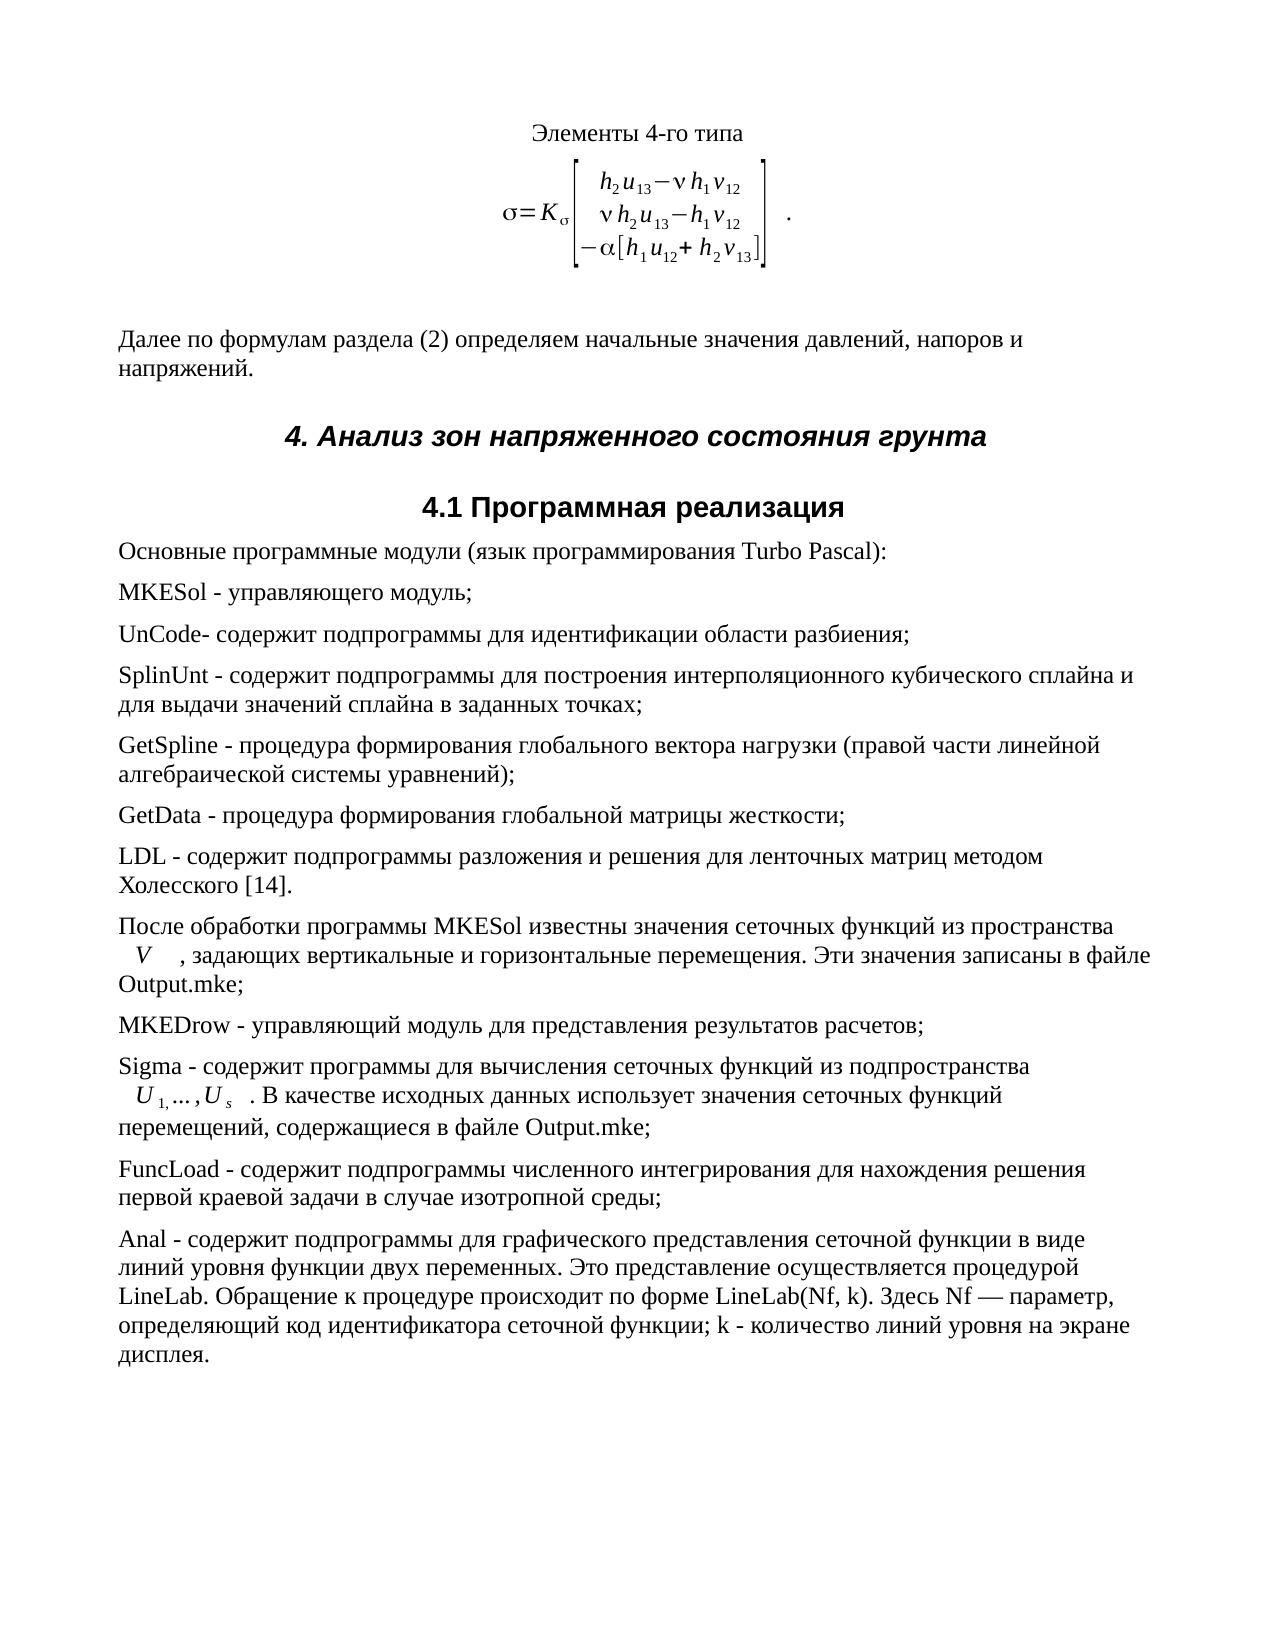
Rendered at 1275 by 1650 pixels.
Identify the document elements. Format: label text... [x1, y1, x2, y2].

text Sigma - содержит программы для вычисления сеточных функций из подпространства. В качестве исходных данных используeт значения сеточных функций перемещений, содержащиеся в файле Output.mke; [118, 1051, 1157, 1141]
text Элементы 4-го типа [118, 118, 1157, 147]
text . [118, 159, 1157, 270]
text Далее по формулам раздела (2) определяем начальные значения давлений, напоров и напряжений. [118, 324, 1157, 382]
text GetData - процедура формирования глобальной матрицы жесткости; [118, 800, 1157, 829]
text MKESol - управляющего модуль; [118, 577, 1157, 606]
subtitle 4.1 Программная реализация [118, 490, 1157, 524]
text Основные программные модули (язык программирования Turbo Pascal): [118, 536, 1157, 565]
text MKEDrow - управляющий модуль для представления результатов расчетов; [118, 1010, 1157, 1039]
text После обработки программы MKESol известны значения сеточных функций из пространства , задающих вертикальные и горизонтальные перемещения. Эти значения записаны в файле Output.mke; [118, 911, 1157, 997]
text Anal - содержит подпрограммы для графического представления сеточной функции в виде линий уровня функции двух переменных. Это представление осуществляется процедурой LineLab. Обращение к процедуре происходит по форме LineLab(Nf, k). Здесь Nf — параметр, определяющий код идентификатора сеточной функции; k - количество линий уровня на экране дисплея. [118, 1224, 1157, 1367]
text LDL - содержит подпрограммы разложения и решения для ленточных матриц методом Холесского [14]. [118, 841, 1157, 899]
text UnCode- содержит подпрограммы для идентификации области разбиения; [118, 619, 1157, 647]
text SplinUnt - содержит подпрограммы для построения интерполяционного кубического сплайна и для выдачи значений сплайна в заданных точках; [118, 660, 1157, 717]
text GetSpline - процедура формирования глобального вектора нагрузки (правой части линейной алгебраической системы уравнений); [118, 730, 1157, 787]
text FuncLoad - содержит подпрограммы численного интегрирования для нахождения решения первой краевой задачи в случае изотропной среды; [118, 1154, 1157, 1211]
subtitle 4. Анализ зон напряженного состояния грунта [118, 419, 1157, 453]
